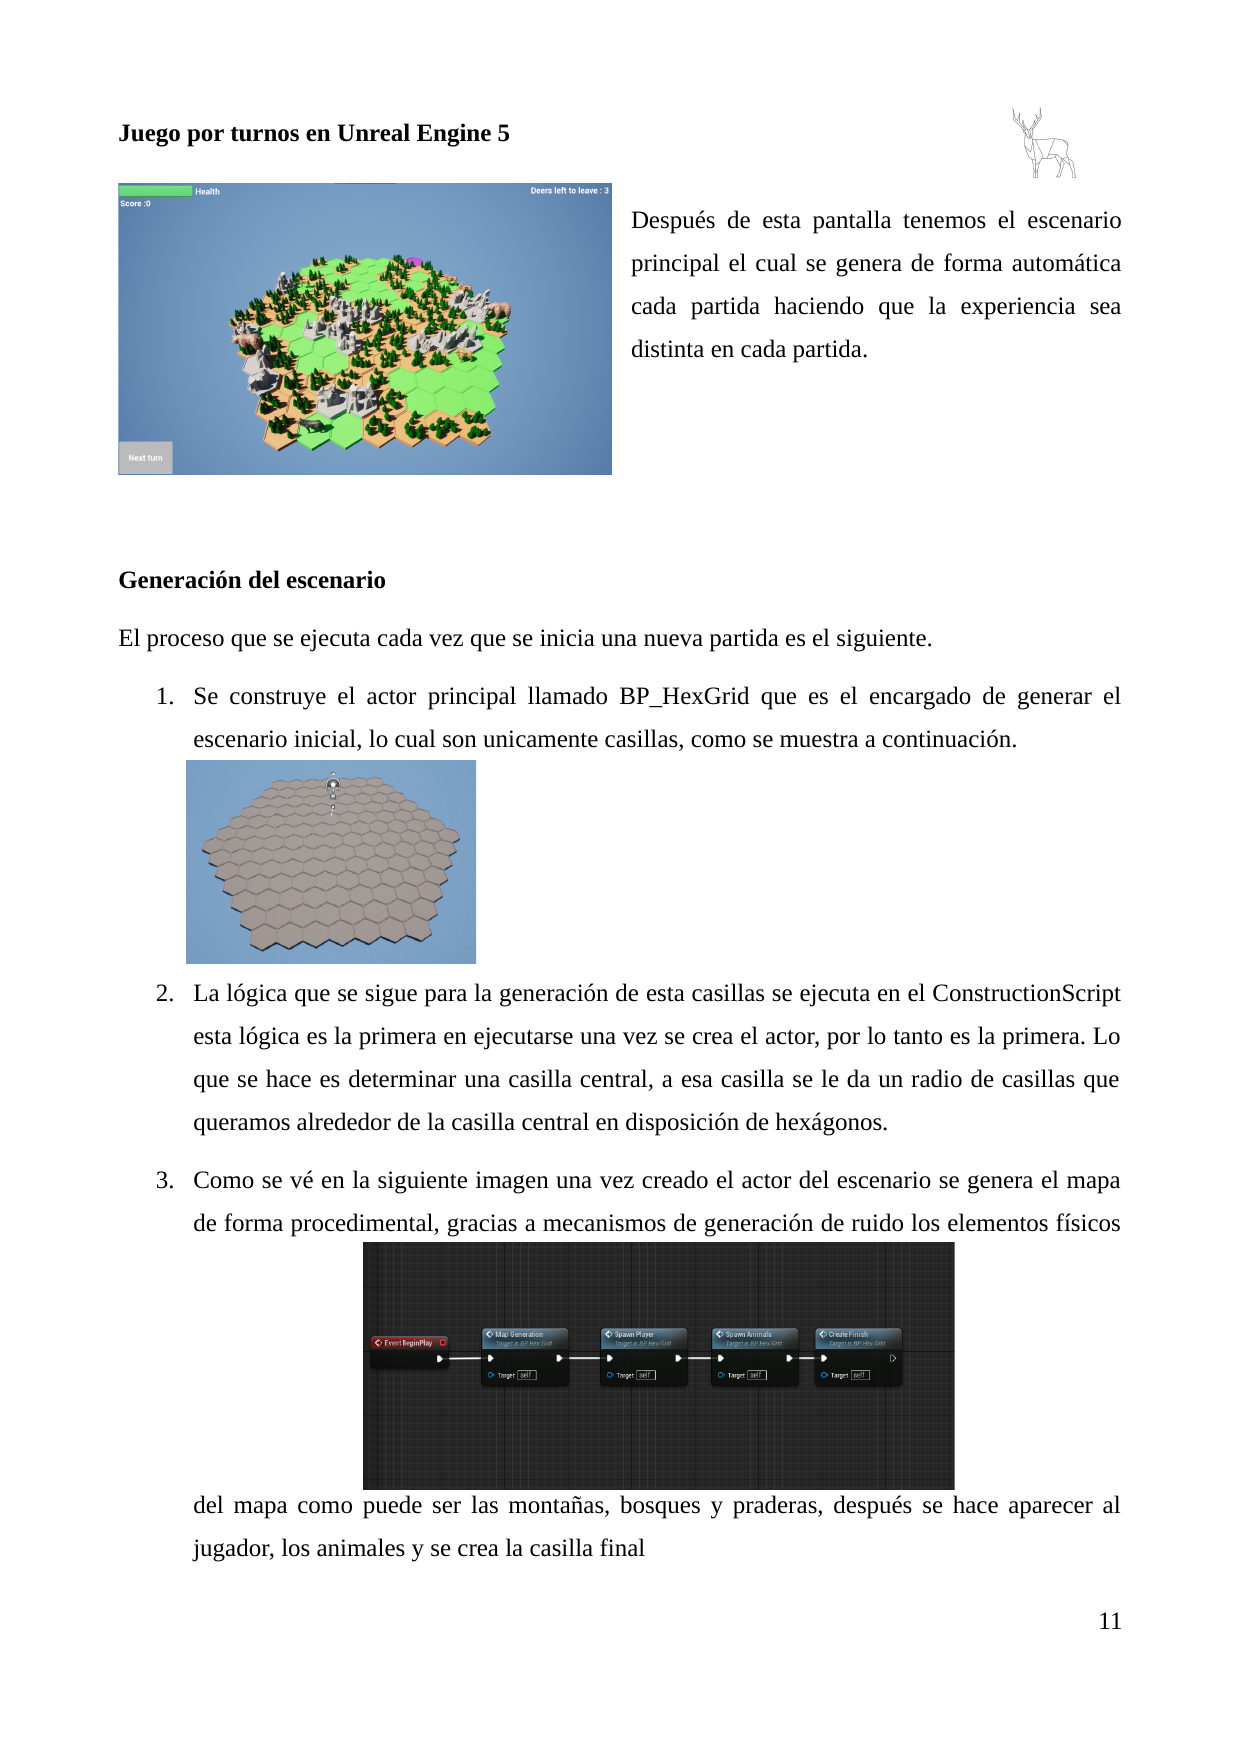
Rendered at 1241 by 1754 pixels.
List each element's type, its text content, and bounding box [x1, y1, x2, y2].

text Generación del escenario [118, 565, 1122, 594]
text Después de esta pantalla tenemos el escenario principal el cual se genera de forma automática cada partida haciendo que la experiencia sea distinta en cada partida. [612, 205, 1122, 363]
text El proceso que se ejecuta cada vez que se inicia una nueva partida es el siguiente. [118, 623, 1122, 652]
list Se construye el actor principal llamado BP_HexGrid que es el encargado de generar el escenario inicial, lo cual son unicamente casillas, como se muestra a continuación. [156, 681, 1122, 753]
picture [118, 183, 612, 475]
picture [1004, 98, 1091, 186]
list La lógica que se sigue para la generación de esta casillas se ejecuta en el ConstructionScript esta lógica es la primera en ejecutarse una vez se crea el actor, por lo tanto es la primera. Lo que se hace es determinar una casilla central, a esa casilla se le da un radio de casillas que queramos alrededor de la casilla central en disposición de hexágonos. [156, 782, 1122, 1136]
picture [186, 760, 477, 964]
list Como se vé en la siguiente imagen una vez creado el actor del escenario se genera el mapa de forma procedimental, gracias a mecanismos de generación de ruido los elementos físicos del mapa como puede ser las montañas, bosques y praderas, después se hace aparecer al jugador, los animales y se crea la casilla final [156, 1165, 1122, 1562]
picture [363, 1242, 955, 1490]
